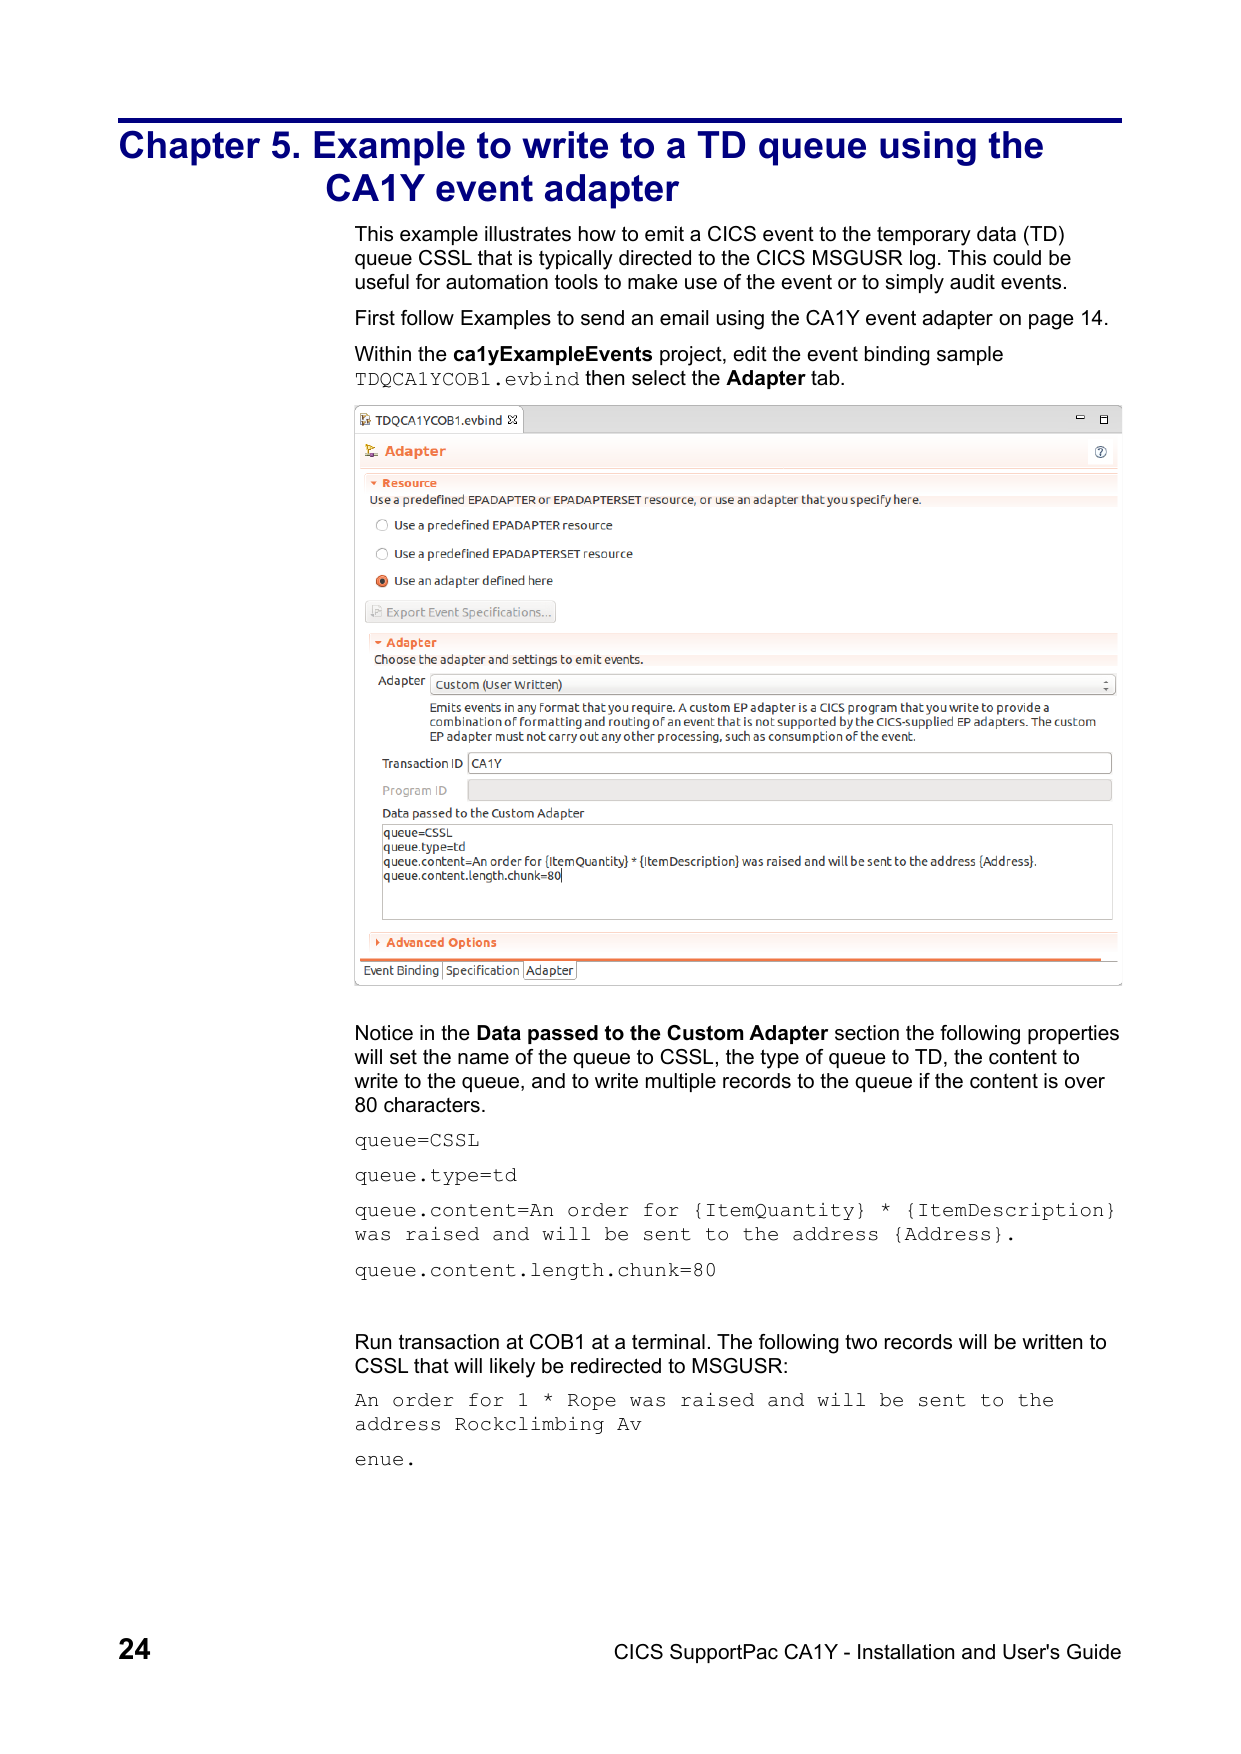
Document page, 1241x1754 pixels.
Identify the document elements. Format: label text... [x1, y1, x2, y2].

text queue.type=td [354, 1164, 1122, 1188]
text queue=CSSL [354, 1129, 1122, 1152]
subtitle Example to write to a TD queue using the CA1Y event adapter [118, 123, 1122, 209]
picture [354, 405, 1123, 986]
text First follow Examples to send an email using the CA1Y event adapter on page 14. [354, 306, 1122, 329]
text An order for 1 * Rope was raised and will be sent to the address Rockclimbing Av [354, 1389, 1122, 1437]
text queue.content.length.chunk=80 [354, 1258, 1122, 1282]
text This example illustrates how to emit a CICS event to the temporary data (TD) queue CSSL that is typically directed to the CICS MSGUSR log. This could be useful for automation tools to make use of the event or to simply audit events. [354, 222, 1122, 294]
text Within the ca1yExampleEvents project, edit the event binding sample TDQCA1YCOB1.evbind then select the Adapter tab. [354, 341, 1122, 391]
text Run transaction at COB1 at a terminal. The following two records will be written to CSSL that will likely be redirected to MSGUSR: [354, 1330, 1122, 1378]
text enue. [354, 1448, 1122, 1472]
text Notice in the Data passed to the Custom Adapter section the following properties will set the name of the queue to CSSL, the type of queue to TD, the content to write to the queue, and to write multiple records to the queue if the content is over 80 characters. [354, 1021, 1122, 1117]
text queue.content=An order for {ItemQuantity} * {ItemDescription} was raised and will be sent to the address {Address}. [354, 1199, 1122, 1247]
